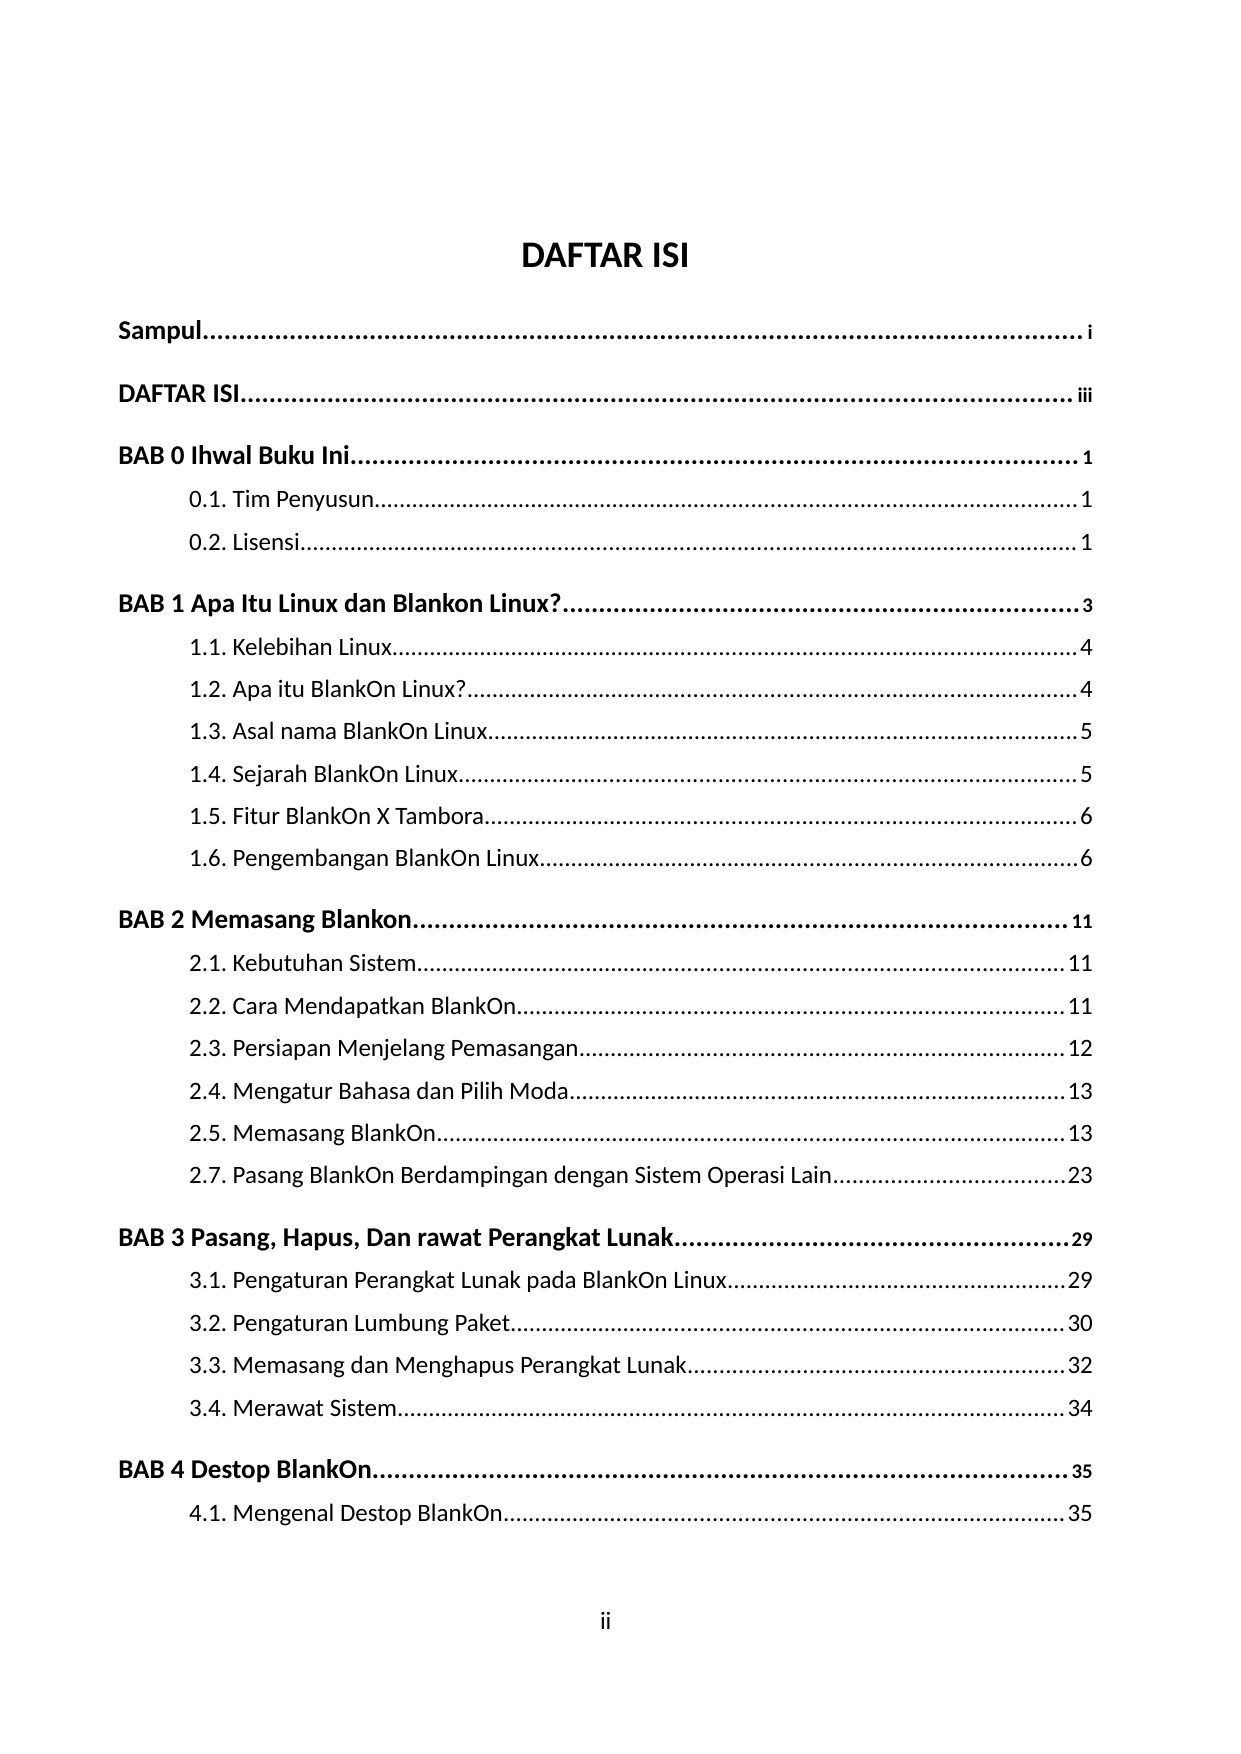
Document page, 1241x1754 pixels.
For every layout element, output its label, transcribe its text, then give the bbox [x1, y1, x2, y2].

text 0.1. Tim Penyusun 1 [189, 483, 1093, 514]
text 2.7. Pasang BlankOn Berdampingan dengan Sistem Operasi Lain 23 [189, 1159, 1093, 1190]
text 3.4. Merawat Sistem 34 [189, 1392, 1093, 1422]
text 3.1. Pengaturan Perangkat Lunak pada BlankOn Linux 29 [189, 1264, 1093, 1295]
text 3.2. Pengaturan Lumbung Paket 30 [189, 1307, 1093, 1337]
text BAB 0 Ihwal Buku Ini 1 [118, 438, 1093, 471]
text 1.4. Sejarah BlankOn Linux 5 [189, 758, 1093, 788]
text 2.3. Persiapan Menjelang Pemasangan 12 [189, 1032, 1093, 1063]
text 2.2. Cara Mendapatkan BlankOn 11 [189, 990, 1093, 1021]
text BAB 4 Destop BlankOn 35 [118, 1452, 1093, 1485]
text 2.1. Kebutuhan Sistem 11 [189, 948, 1093, 978]
text 1.5. Fitur BlankOn X Tambora 6 [189, 800, 1093, 831]
text 2.5. Memasang BlankOn 13 [189, 1117, 1093, 1148]
text 1.3. Asal nama BlankOn Linux 5 [189, 715, 1093, 746]
text 3.3. Memasang dan Menghapus Perangkat Lunak 32 [189, 1349, 1093, 1380]
text 1.1. Kelebihan Linux 4 [189, 631, 1093, 661]
title DAFTAR ISI [118, 231, 1093, 277]
text 1.2. Apa itu BlankOn Linux? 4 [189, 673, 1093, 703]
text BAB 3 Pasang, Hapus, Dan rawat Perangkat Lunak 29 [118, 1220, 1093, 1253]
text BAB 2 Memasang Blankon 11 [118, 903, 1093, 936]
text BAB 1 Apa Itu Linux dan Blankon Linux? 3 [118, 586, 1093, 619]
text 1.6. Pengembangan BlankOn Linux 6 [189, 843, 1093, 873]
text 2.4. Mengatur Bahasa dan Pilih Moda 13 [189, 1075, 1093, 1105]
text DAFTAR ISI iii [118, 376, 1093, 409]
text 0.2. Lisensi 1 [189, 526, 1093, 556]
text 4.1. Mengenal Destop BlankOn 35 [189, 1497, 1093, 1527]
text Sampul i [118, 313, 1093, 346]
